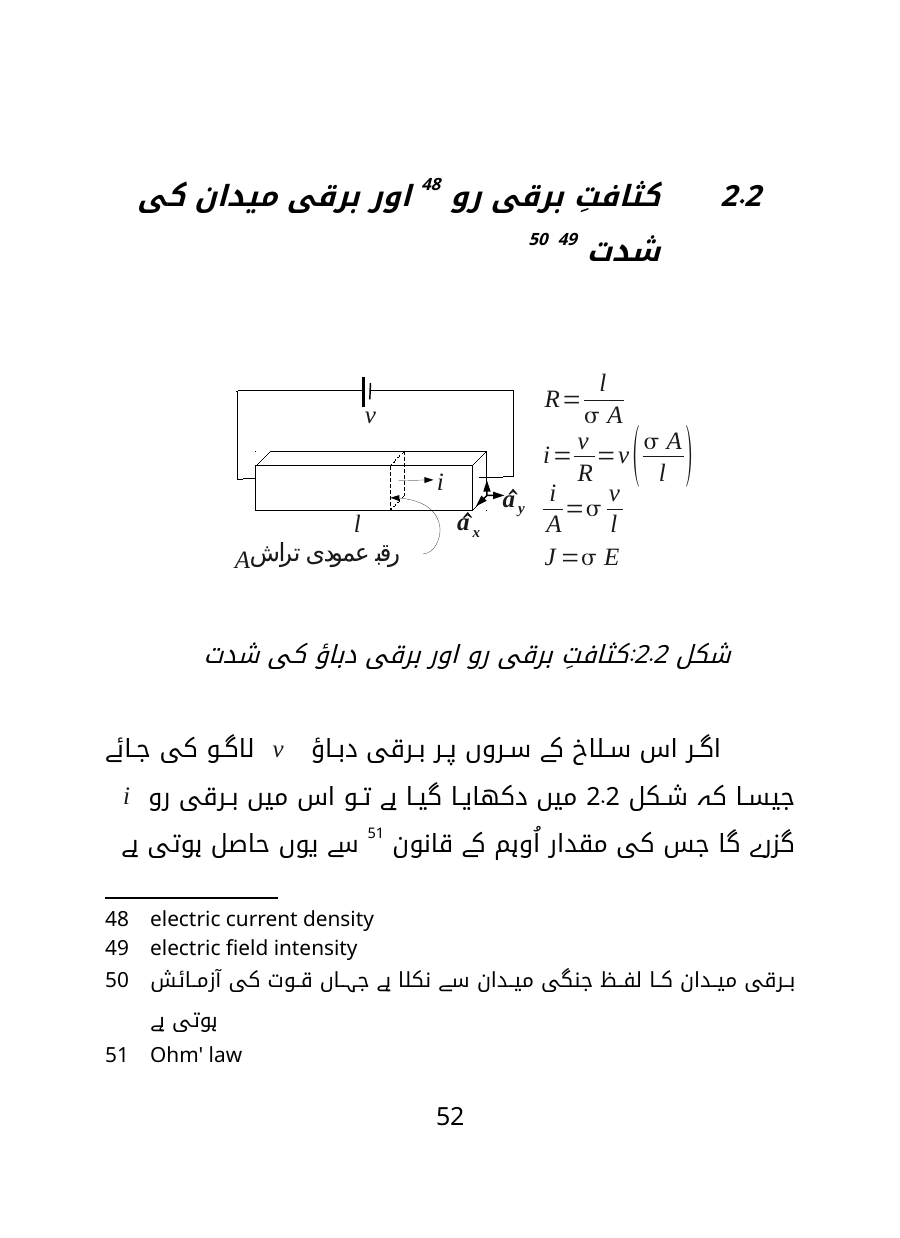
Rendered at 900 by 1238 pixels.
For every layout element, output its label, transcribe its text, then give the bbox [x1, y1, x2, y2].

subtitle کثافتِ برقی رو اور برقی میدان کی شدت [105, 168, 720, 279]
list electric current density [105, 904, 795, 933]
text اگر اس سلاخ کے سروں پر برقی دباؤ لاگو کی جائے جیسا کہ شکل 2.2 میں دکھایا گیا ہے تو اس میں برقی روگزرے گا جس کی مقدار اُوہم کے قانون سے یوں حاصل ہوتی ہے [105, 725, 795, 868]
list برقی میدان کا لفظ جنگی میدان سے نکلا ہے جہاں قوت کی آزمائش ہوتی ہے [105, 961, 795, 1040]
text شکل 2.2:کثافتِ برقی رو اور برقی دباؤ کی شدت [169, 304, 731, 679]
text Ohm' law [105, 1040, 795, 1068]
list electric field intensity [105, 933, 795, 961]
